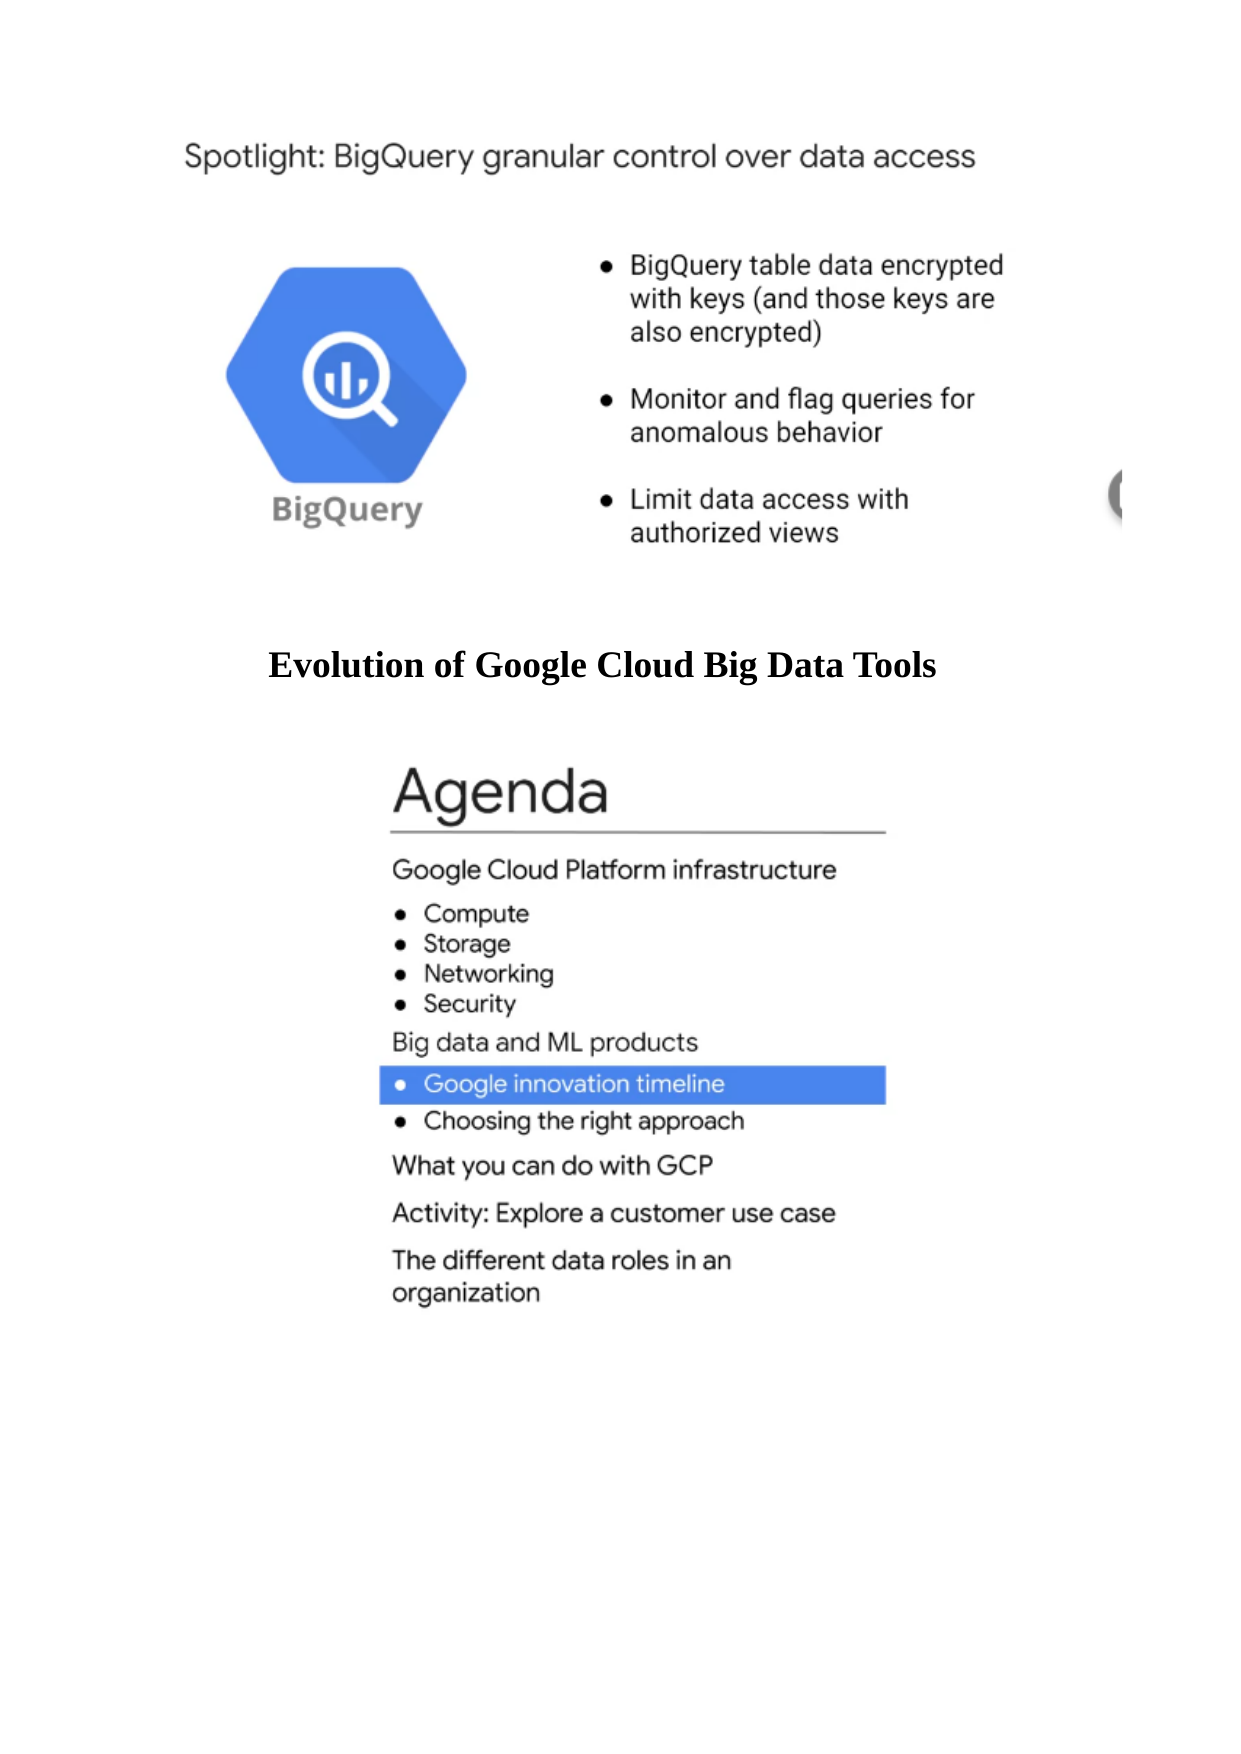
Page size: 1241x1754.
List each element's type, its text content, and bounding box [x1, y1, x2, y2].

picture [118, 118, 1123, 560]
picture [331, 726, 910, 1354]
subtitle Evolution of Google Cloud Big Data Tools [118, 642, 1122, 685]
